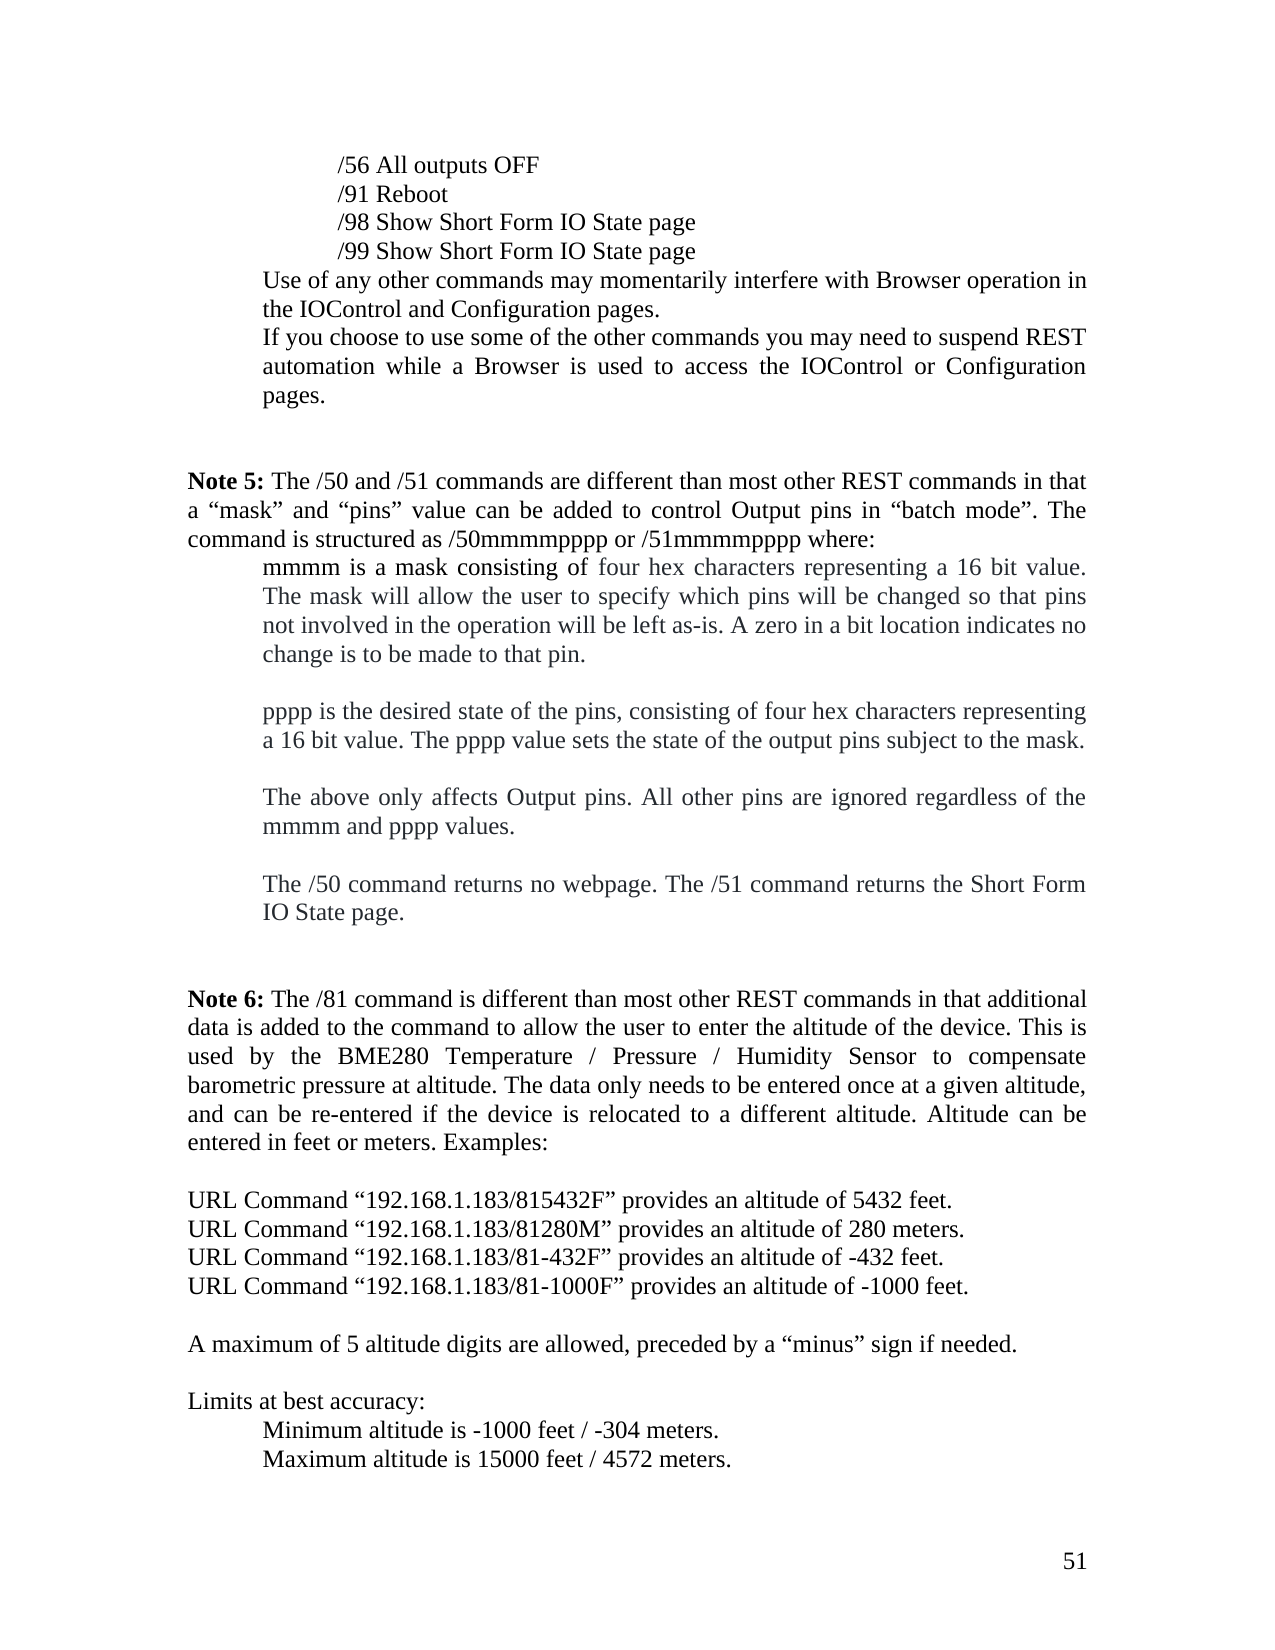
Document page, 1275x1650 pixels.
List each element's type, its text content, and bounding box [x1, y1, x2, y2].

text URL Command “192.168.1.183/81280M” provides an altitude of 280 meters. [187, 1214, 1087, 1242]
text Minimum altitude is -1000 feet / -304 meters. [262, 1415, 1087, 1444]
text The above only affects Output pins. All other pins are ignored regardless of the mmmm and pppp values. [262, 754, 1087, 840]
text URL Command “192.168.1.183/815432F” provides an altitude of 5432 feet. [187, 1185, 1087, 1214]
text /98 Show Short Form IO State page [337, 207, 1087, 236]
text /91 Reboot [337, 179, 1087, 207]
text Use of any other commands may momentarily interfere with Browser operation in the IOControl and Configuration pages. [262, 265, 1087, 322]
text Note 5: The /50 and /51 commands are different than most other REST commands in that a “mask” and “pins” value can be added to control Output pins in “batch mode”. The command is structured as /50mmmmpppp or /51mmmmpppp where: [187, 466, 1087, 552]
text If you choose to use some of the other commands you may need to suspend REST automation while a Browser is used to access the IOControl or Configuration pages. [262, 322, 1087, 409]
text /99 Show Short Form IO State page [337, 236, 1087, 265]
text pppp is the desired state of the pins, consisting of four hex characters representing a 16 bit value. The pppp value sets the state of the output pins subject to the mask. [262, 696, 1087, 754]
text mmmm is a mask consisting of four hex characters representing a 16 bit value. The mask will allow the user to specify which pins will be changed so that pins not involved in the operation will be left as-is. A zero in a bit location indicates no change is to be made to that pin. [262, 552, 1087, 667]
text URL Command “192.168.1.183/81-1000F” provides an altitude of -1000 feet. [187, 1271, 1087, 1300]
text A maximum of 5 altitude digits are allowed, preceded by a “minus” sign if needed. [187, 1329, 1087, 1357]
text Limits at best accuracy: [187, 1386, 1087, 1415]
text Maximum altitude is 15000 feet / 4572 meters. [262, 1444, 1087, 1472]
text Note 6: The /81 command is different than most other REST commands in that additional data is added to the command to allow the user to enter the altitude of the device. This is used by the BME280 Temperature / Pressure / Humidity Sensor to compensate barometric pressure at altitude. The data only needs to be entered once at a given altitude, and can be re-entered if the device is relocated to a different altitude. Altitude can be entered in feet or meters. Examples: [187, 955, 1087, 1156]
text /56 All outputs OFF [337, 150, 1087, 179]
text The /50 command returns no webpage. The /51 command returns the Short Form IO State page. [262, 869, 1087, 926]
text URL Command “192.168.1.183/81-432F” provides an altitude of -432 feet. [187, 1242, 1087, 1271]
